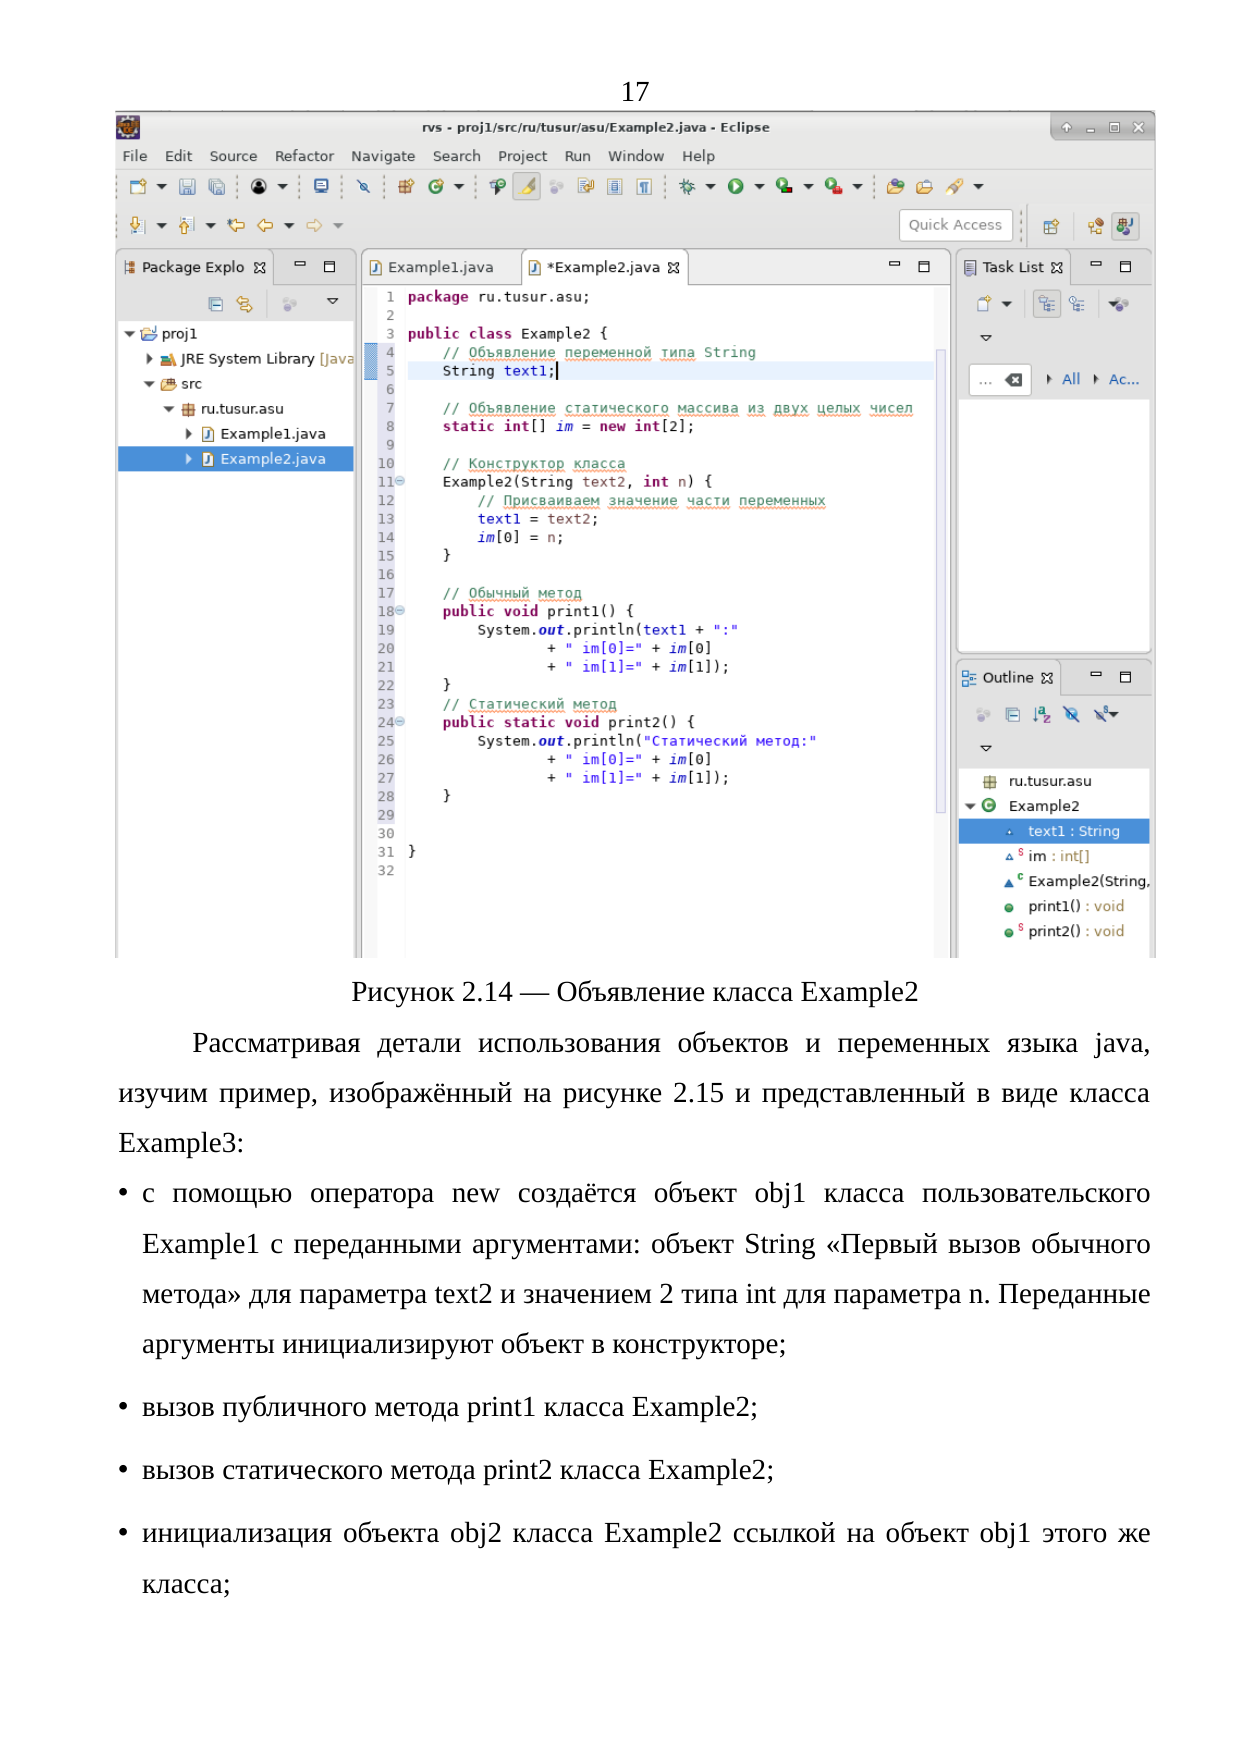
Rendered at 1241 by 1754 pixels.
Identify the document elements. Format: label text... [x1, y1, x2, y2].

list с помощью оператора new создаётся объект obj1 класса пользовательского Example1 с переданными аргументами: объект String «Первый вызов обычного метода» для параметра text2 и значением 2 типа int для параметра n. Переданные аргументы инициализируют объект в конструкторе; [118, 1176, 1152, 1360]
list вызов публичного метода print1 класса Example2; [118, 1389, 1152, 1423]
text Рассматривая детали использования объектов и переменных языка java, изучим пример, изображённый на рисунке 2.15 и представленный в виде класса Example3: [118, 1025, 1152, 1159]
list инициализация объекта obj2 класса Example2 ссылкой на объект obj1 этого же класса; [118, 1515, 1152, 1599]
text Рисунок 2.14 — Объявление класса Example2 [118, 958, 1152, 1008]
list вызов статического метода print2 класса Example2; [118, 1452, 1152, 1486]
picture [115, 110, 1156, 958]
